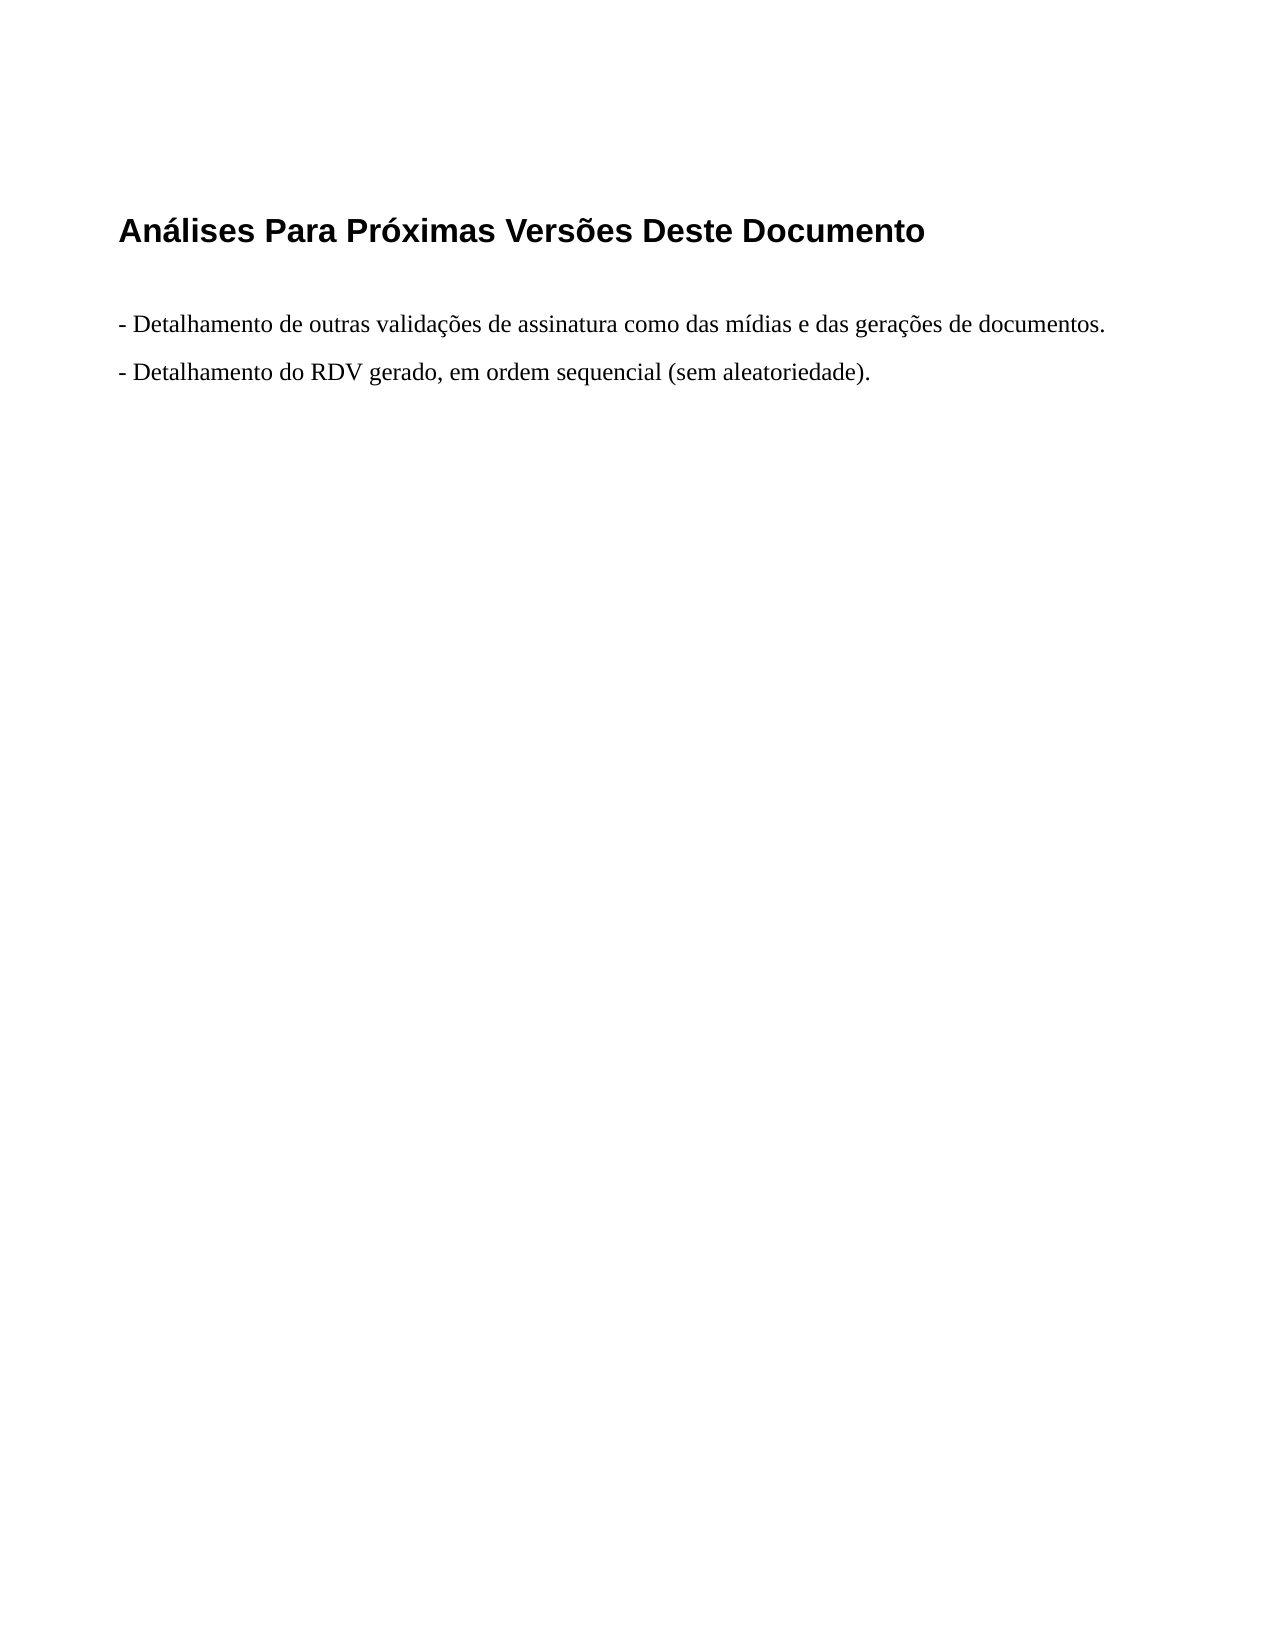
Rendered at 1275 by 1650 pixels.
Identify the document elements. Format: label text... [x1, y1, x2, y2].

text - Detalhamento de outras validações de assinatura como das mídias e das gerações de documentos. [118, 309, 1157, 338]
subtitle Análises Para Próximas Versões Deste Documento [118, 211, 1157, 249]
text - Detalhamento do RDV gerado, em ordem sequencial (sem aleatoriedade). [118, 357, 1157, 386]
